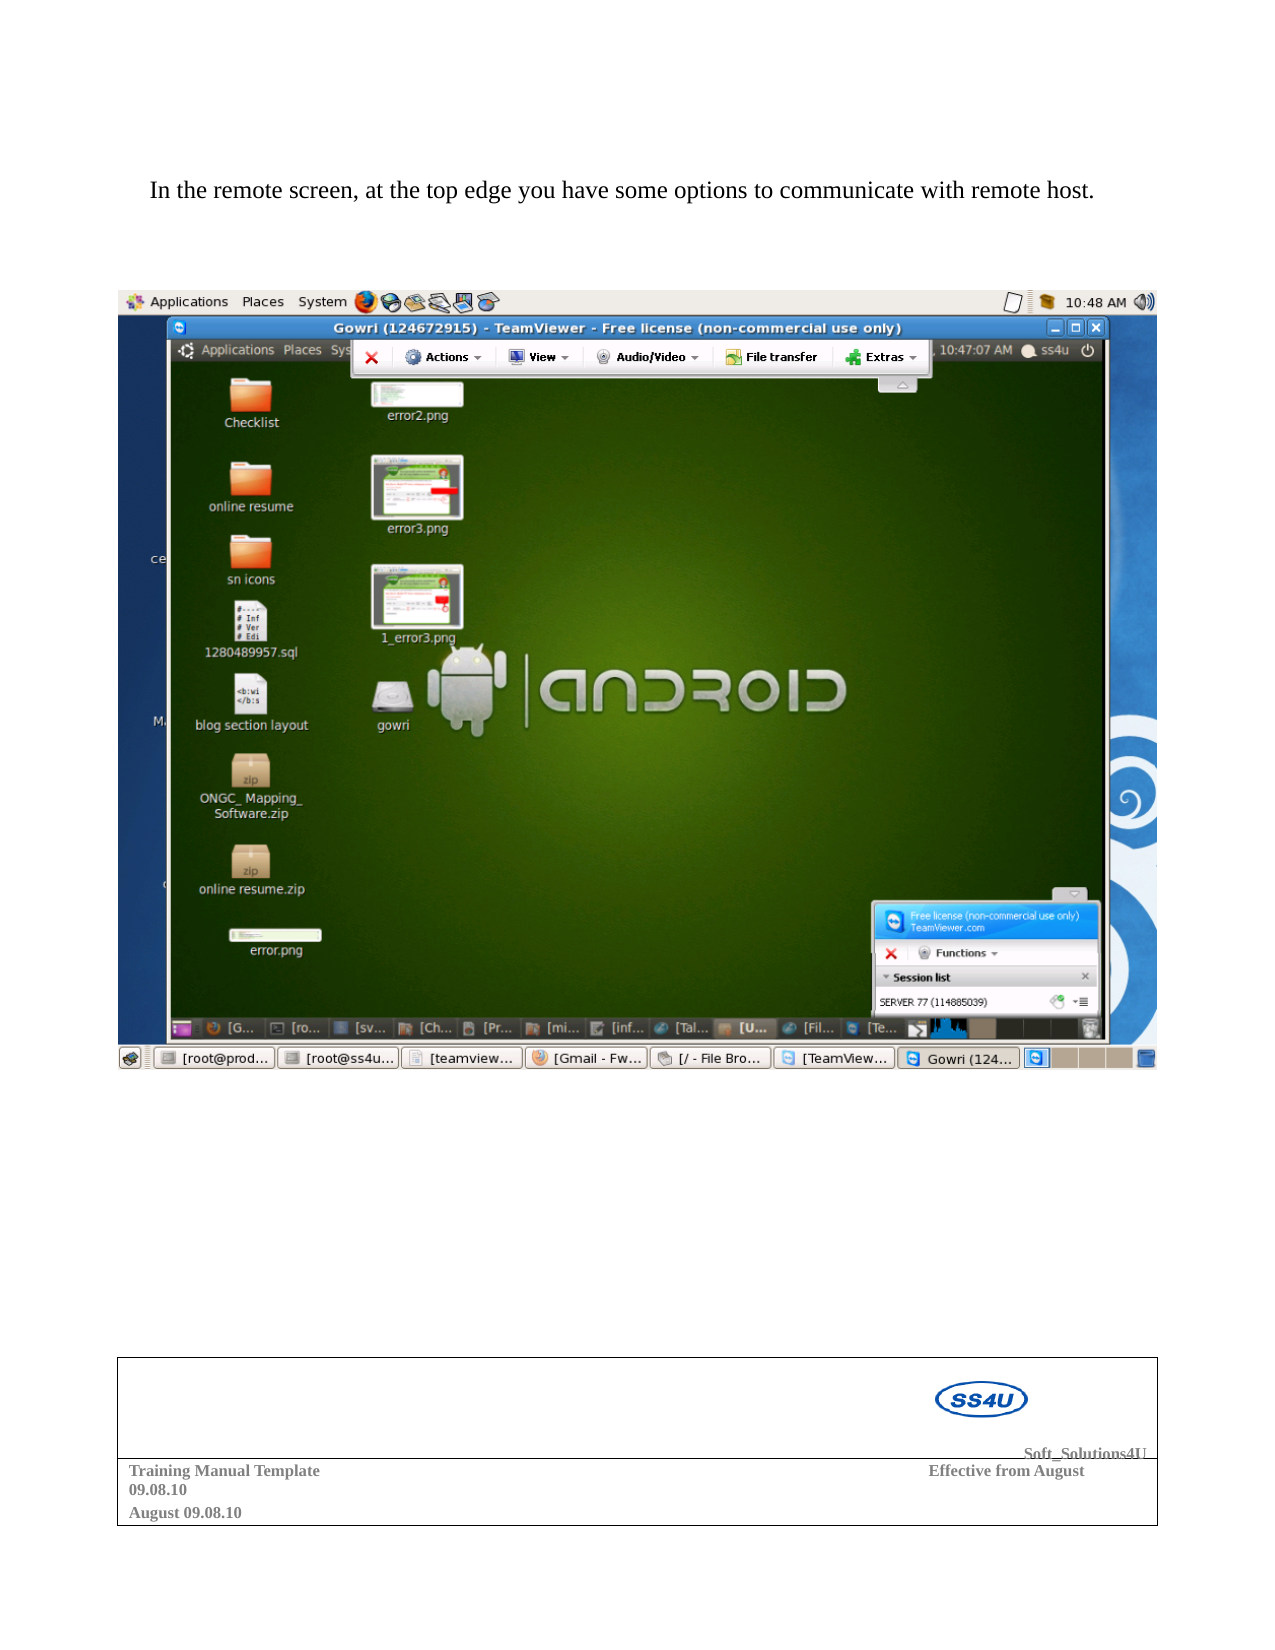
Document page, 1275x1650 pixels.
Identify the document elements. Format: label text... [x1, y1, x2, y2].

picture [926, 1379, 1118, 1418]
table_cell Training Manual Template Effective from August 09.08.10 August 09.08.10 [118, 1459, 1157, 1524]
text In the remote screen, at the top edge you have some options to communicate with remote host. [118, 176, 1157, 204]
picture [118, 290, 1157, 1070]
table_header Soft_Solutions4U Quality System Procedure [118, 1358, 1157, 1458]
